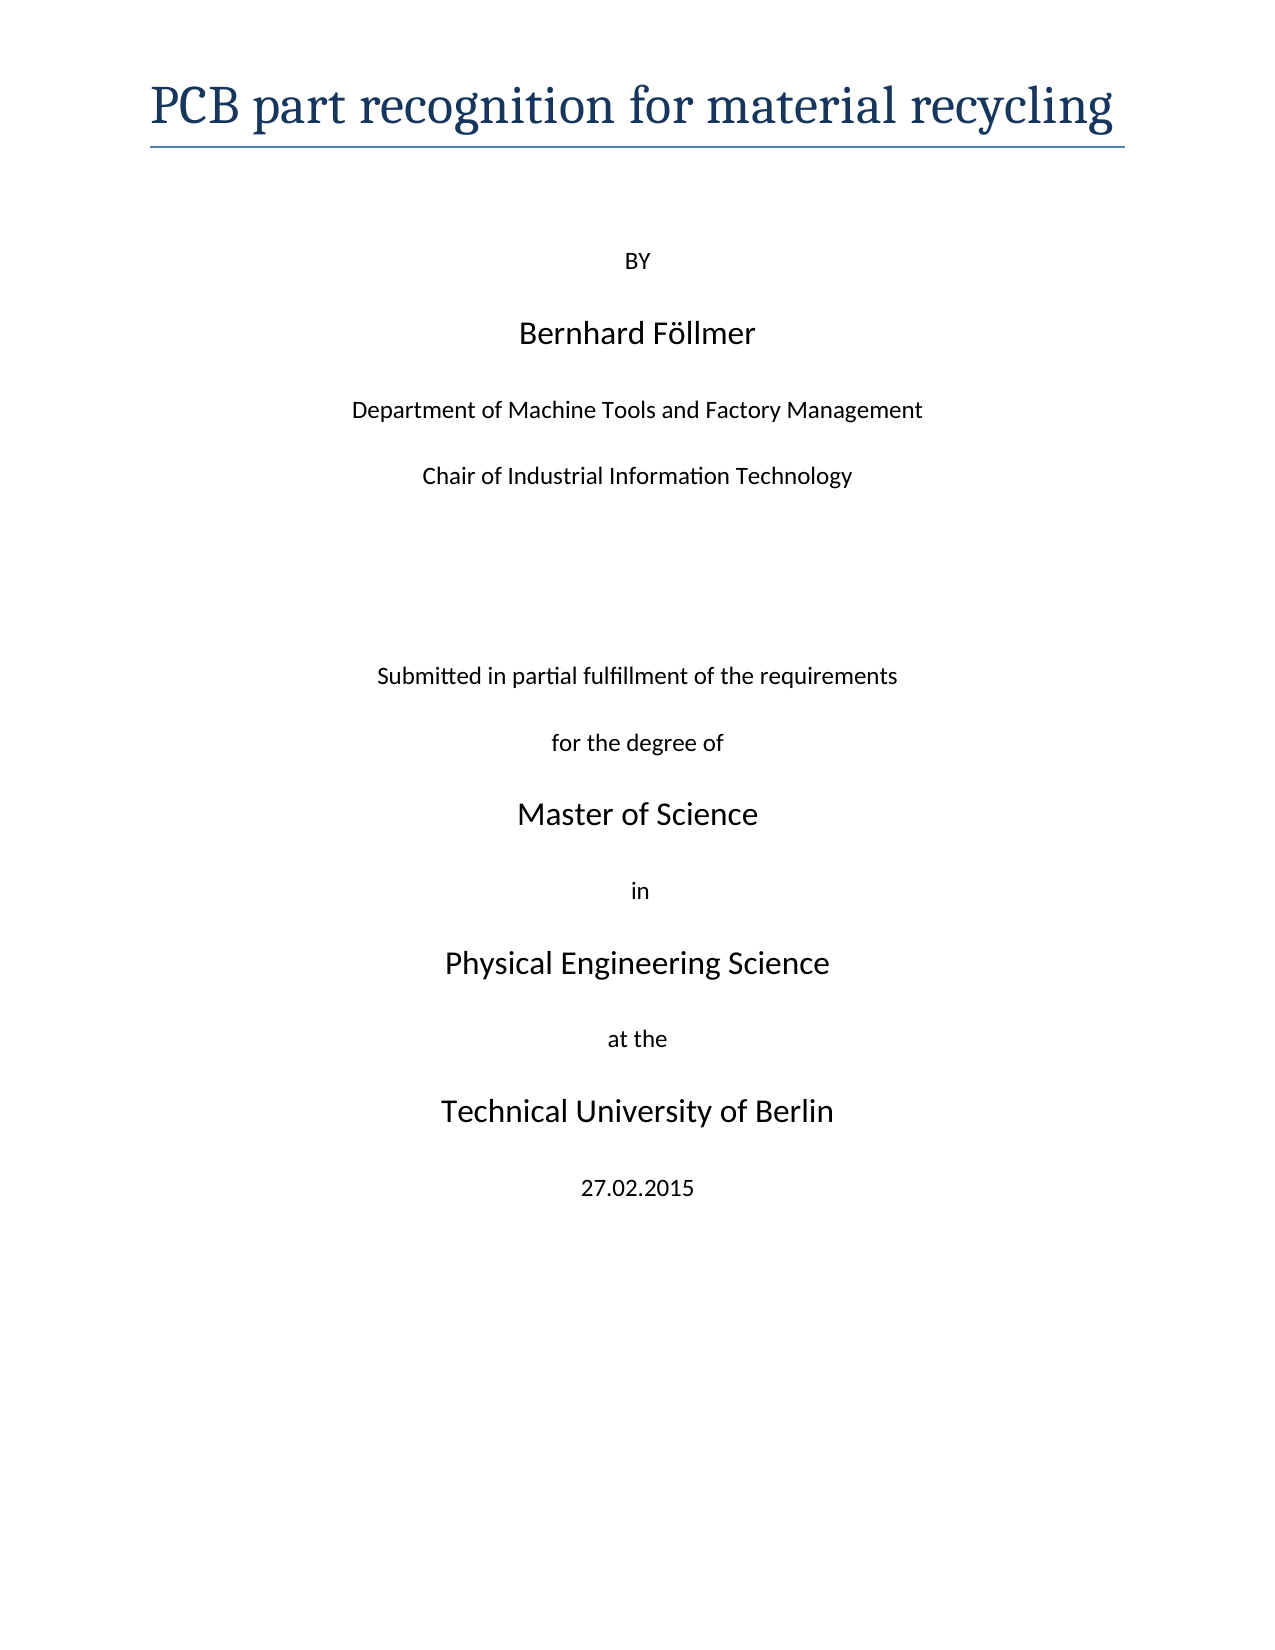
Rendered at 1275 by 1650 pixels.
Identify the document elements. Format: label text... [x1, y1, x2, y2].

text Department of Machine Tools and Factory Management [150, 394, 1125, 424]
text Chair of Industrial Information Technology [150, 461, 1125, 491]
text Technical University of Berlin [150, 1090, 1125, 1131]
text Bernhard Föllmer [150, 312, 1125, 353]
text Submitted in partial fulfillment of the requirements [150, 660, 1125, 691]
text 27.02.2015 [150, 1172, 1125, 1203]
text in [150, 875, 1125, 906]
text BY [150, 246, 1125, 276]
title PCB part recognition for material recycling [150, 75, 1125, 146]
text Physical Engineering Science [150, 942, 1125, 982]
text at the [150, 1024, 1125, 1054]
text Master of Science [150, 793, 1125, 834]
text for the degree of [150, 727, 1125, 757]
